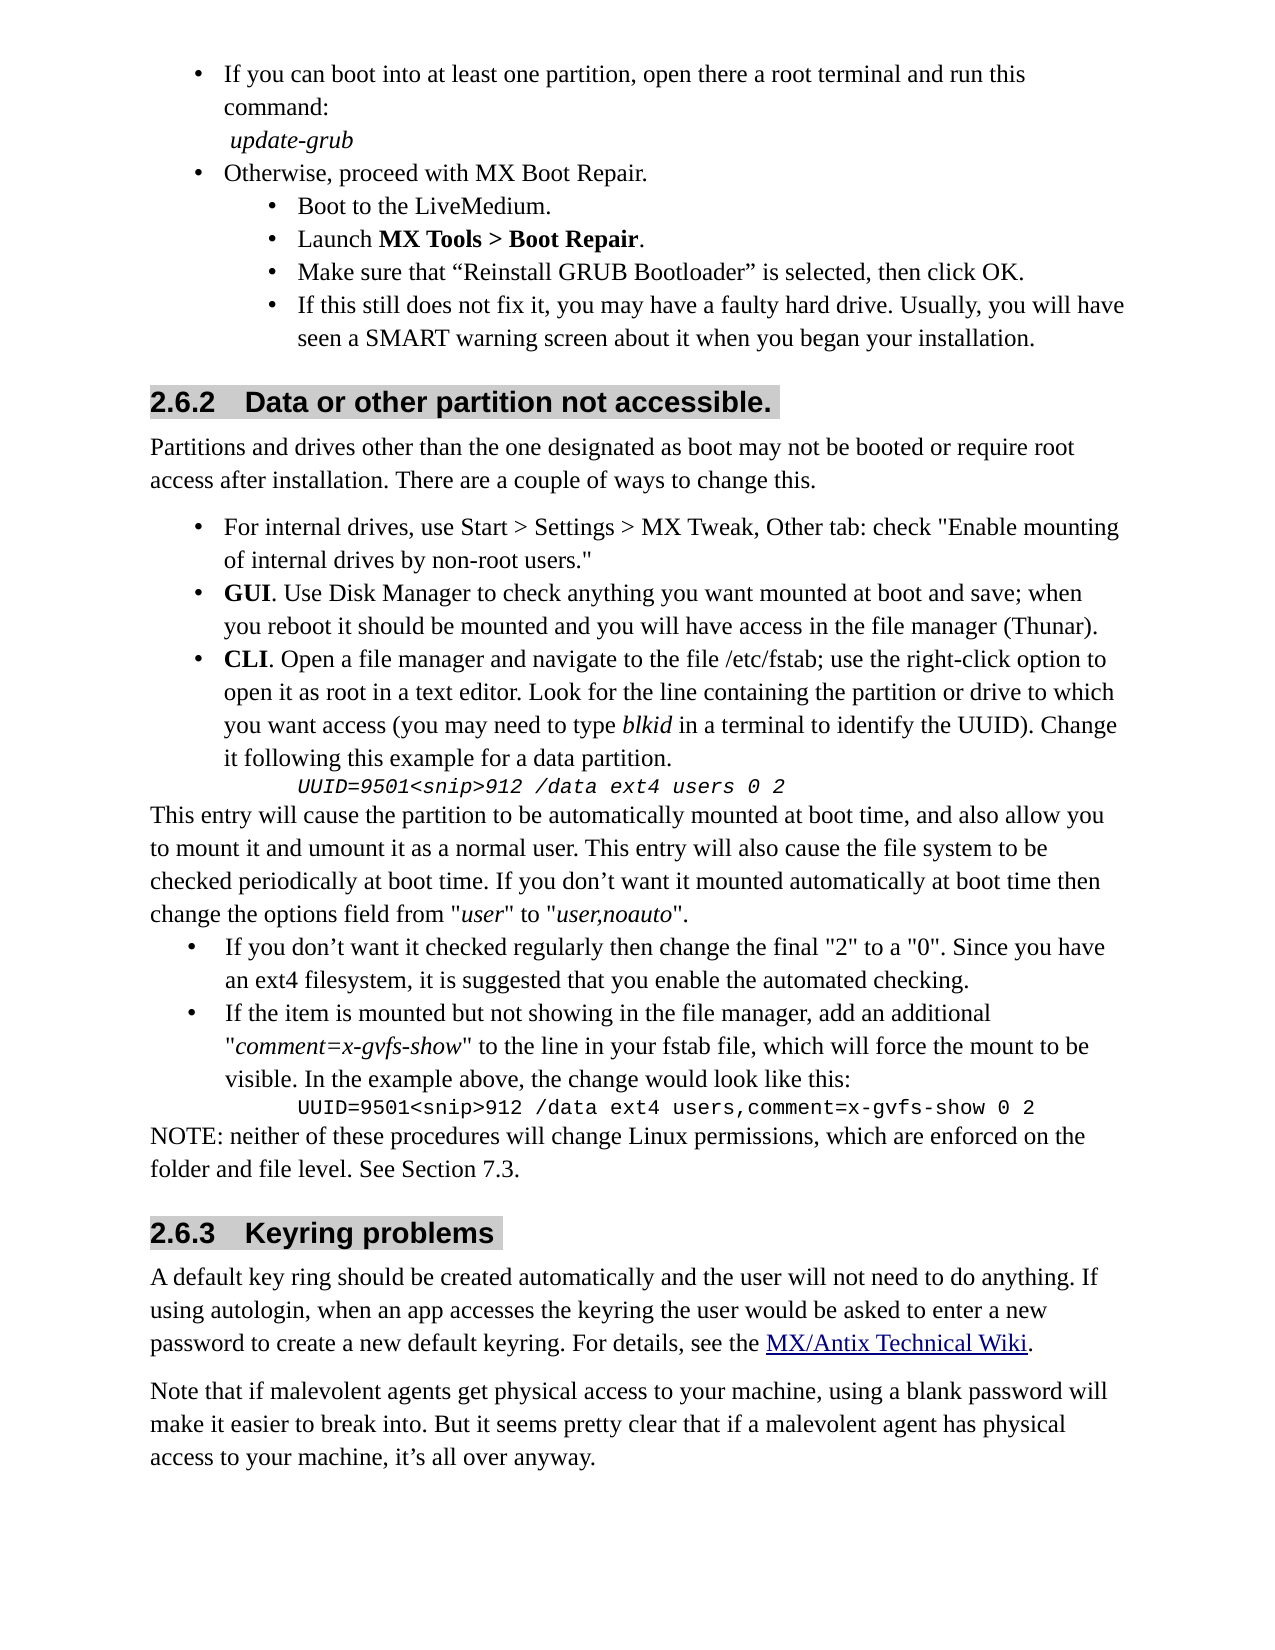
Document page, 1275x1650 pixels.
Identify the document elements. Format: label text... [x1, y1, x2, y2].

list Make sure that “Reinstall GRUB Bootloader” is selected, then click OK. [268, 257, 1125, 286]
list For internal drives, use Start > Settings > MX Tweak, Other tab: check "Enable mounting of internal drives by non-root users." [194, 512, 1125, 574]
list Launch MX Tools > Boot Repair. [268, 224, 1125, 253]
subtitle 2.6.2 Data or other partition not accessible. [780, 385, 1125, 419]
text Note that if malevolent agents get physical access to your machine, using a blank password will make it easier to break into. But it seems pretty clear that if a malevolent agent has physical access to your machine, it’s all over anyway. [150, 1376, 1125, 1471]
subtitle 2.6.3 Keyring problems [503, 1216, 1125, 1250]
text A default key ring should be created automatically and the user will not need to do anything. If using autologin, when an app accesses the keyring the user would be asked to enter a new password to create a new default keyring. For details, see the MX/Antix Technical Wiki. [150, 1262, 1125, 1357]
list If you can boot into at least one partition, open there a root terminal and run this command: [194, 59, 1125, 121]
list If the item is mounted but not showing in the file manager, add an additional "comment=x-gvfs-show" to the line in your fstab file, which will force the mount to be visible. In the example above, the change would look like this: [187, 998, 1125, 1093]
list If you don’t want it checked regularly then change the final "2" to a "0". Since you have an ext4 filesystem, it is suggested that you enable the automated checking. [187, 932, 1125, 994]
text NOTE: neither of these procedures will change Linux permissions, which are enforced on the folder and file level. See Section 7.3. [150, 1121, 1125, 1183]
list Otherwise, proceed with MX Boot Repair. [194, 158, 1125, 187]
list update-grub [194, 125, 1125, 154]
list Boot to the LiveMedium. [268, 191, 1125, 220]
list CLI. Open a file manager and navigate to the file /etc/fstab; use the right-click option to open it as root in a text editor. Look for the line containing the partition or drive to which you want access (you may need to type blkid in a terminal to identify the UUID). Change it following this example for a data partition. [194, 644, 1125, 772]
list UUID=9501<snip>912 /data ext4 users,comment=x-gvfs-show 0 2 [268, 1097, 1125, 1121]
list GUI. Use Disk Manager to check anything you want mounted at boot and save; when you reboot it should be mounted and you will have access in the file manager (Thunar). [194, 578, 1125, 640]
list UUID=9501<snip>912 /data ext4 users 0 2 [268, 776, 1125, 800]
list If this still does not fix it, you may have a faulty hard drive. Usually, you will have seen a SMART warning screen about it when you began your installation. [268, 290, 1125, 352]
text This entry will cause the partition to be automatically mounted at boot time, and also allow you to mount it and umount it as a normal user. This entry will also cause the file system to be checked periodically at boot time. If you don’t want it mounted automatically at boot time then change the options field from "user" to "user,noauto". [150, 800, 1125, 928]
text Partitions and drives other than the one designated as boot may not be booted or require root access after installation. There are a couple of ways to change this. [150, 432, 1125, 493]
